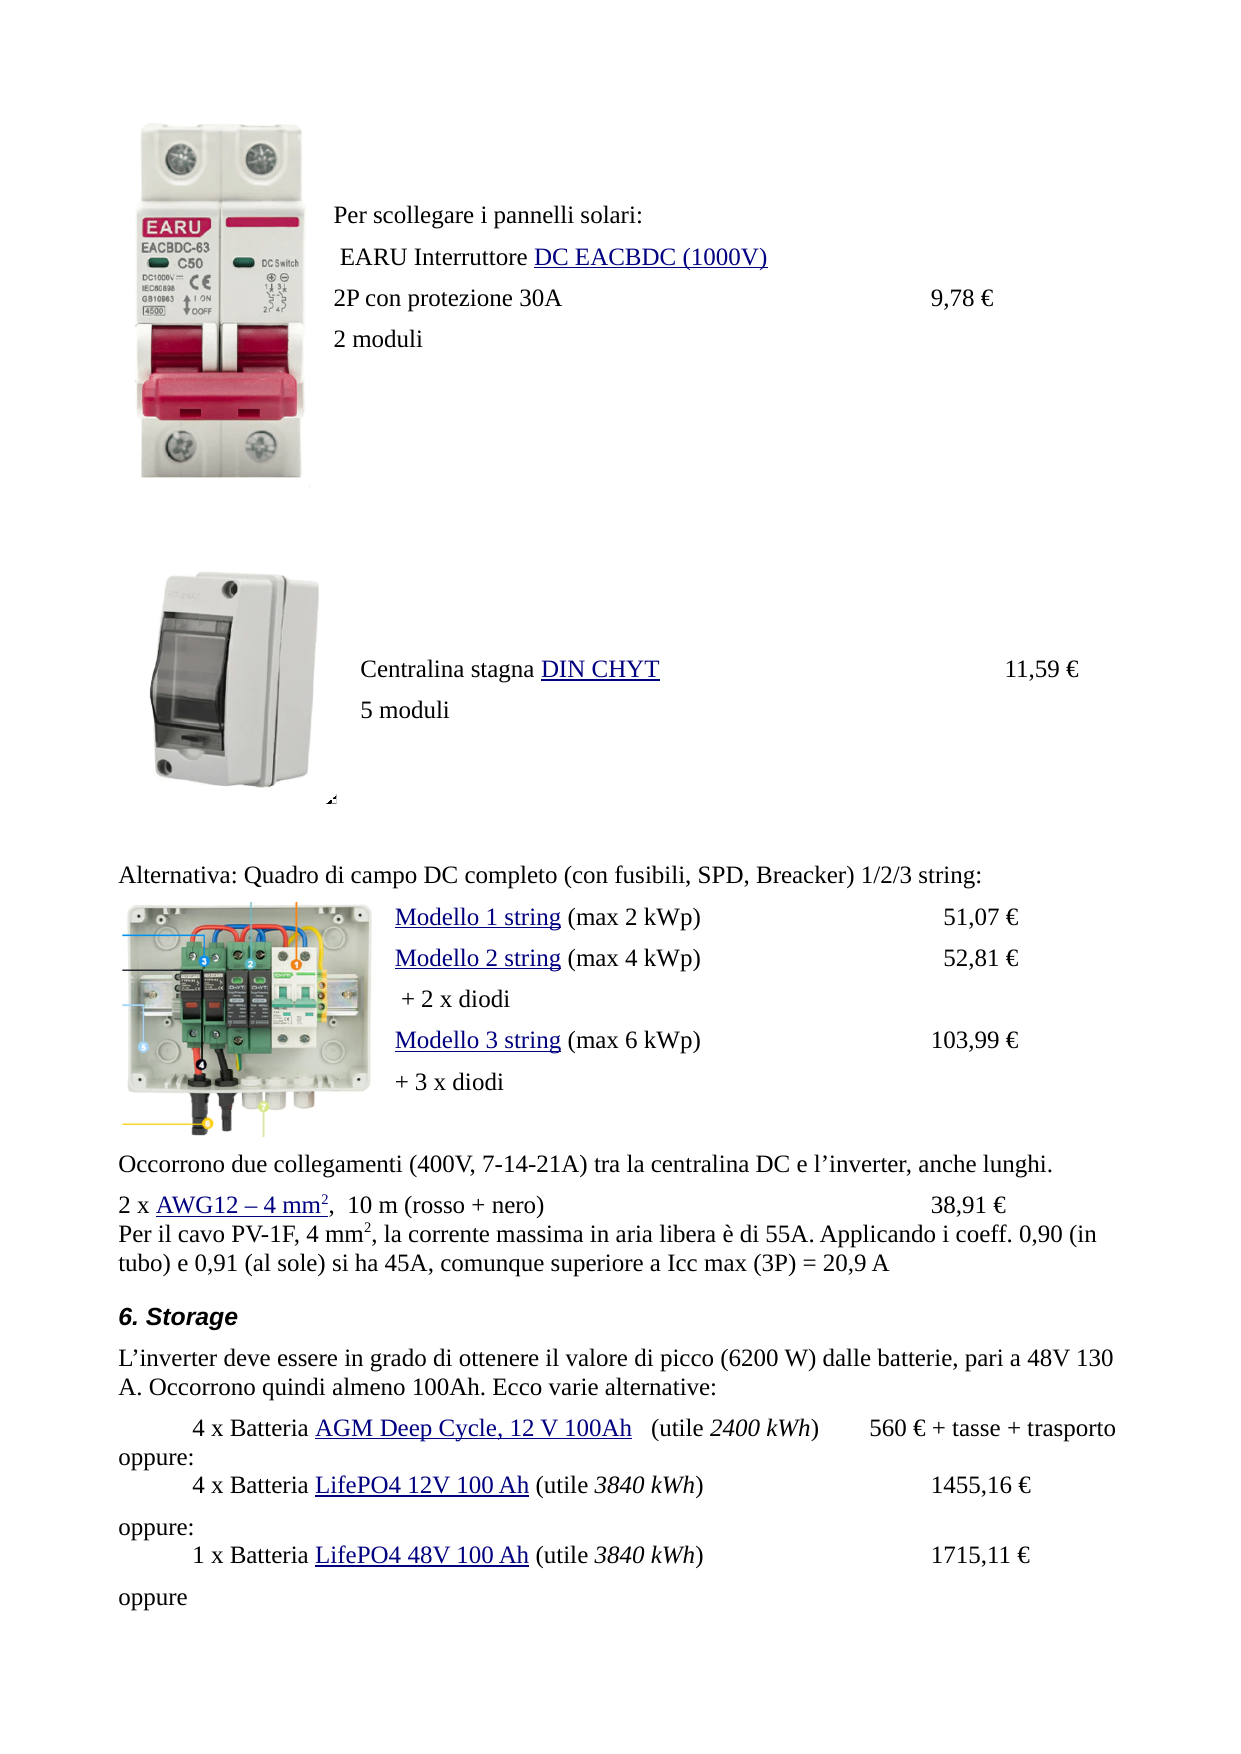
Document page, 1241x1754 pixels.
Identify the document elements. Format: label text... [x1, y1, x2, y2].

text Per il cavo PV-1F, 4 mm2, la corrente massima in aria libera è di 55A. Applicando i coeff. 0,90 (in tubo) e 0,91 (al sole) si ha 45A, comunque superiore a Icc max (3P) = 20,9 A [118, 1219, 1122, 1277]
text [118, 324, 125, 353]
text Modello 3 string (max 6 kWp) 103,99 € [377, 1026, 1104, 1054]
text Occorrono due collegamenti (400V, 7-14-21A) tra la centralina DC e l’inverter, anche lunghi. [118, 1149, 1122, 1178]
text 2 x AWG12 – 4 mm2, 10 m (rosso + nero) 38,91 € [118, 1191, 1122, 1219]
picture [130, 551, 337, 804]
text 2 moduli [310, 324, 1122, 353]
text oppure [118, 1582, 1122, 1610]
text 4 x Batteria AGM Deep Cycle, 12 V 100Ah (utile 2400 kWh) 560 € + tasse + trasporto [118, 1413, 1122, 1442]
text Modello 1 string (max 2 kWp) 51,07 € [377, 902, 1104, 931]
text EARU Interruttore DC EACBDC (1000V) [310, 242, 1122, 271]
text + 3 x diodi [377, 1067, 1104, 1096]
text Centralina stagna DIN CHYT 11,59 € [337, 654, 1122, 683]
text L’inverter deve essere in grado di ottenere il valore di picco (6200 W) dalle batterie, pari a 48V 130 A. Occorrono quindi almeno 100Ah. Ecco varie alternative: [118, 1343, 1122, 1400]
picture [122, 902, 377, 1137]
subtitle 6. Storage [118, 1302, 1122, 1330]
text 2P con protezione 30A 9,78 € [310, 283, 1122, 312]
text Modello 2 string (max 4 kWp) 52,81 € [377, 943, 1104, 972]
text 5 moduli [337, 696, 1122, 724]
text [118, 696, 130, 724]
text 4 x Batteria LifePO4 12V 100 Ah (utile 3840 kWh) 1455,16 € [118, 1470, 1122, 1499]
text + 2 x diodi [377, 984, 1104, 1013]
picture [125, 120, 310, 487]
text oppure: 1 x Batteria LifePO4 48V 100 Ah (utile 3840 kWh) 1715,11 € [118, 1512, 1122, 1569]
text Alternativa: Quadro di campo DC completo (con fusibili, SPD, Breacker) 1/2/3 string: [118, 861, 1104, 889]
text oppure: [118, 1442, 1122, 1470]
text Per scollegare i pannelli solari: [310, 201, 1122, 229]
